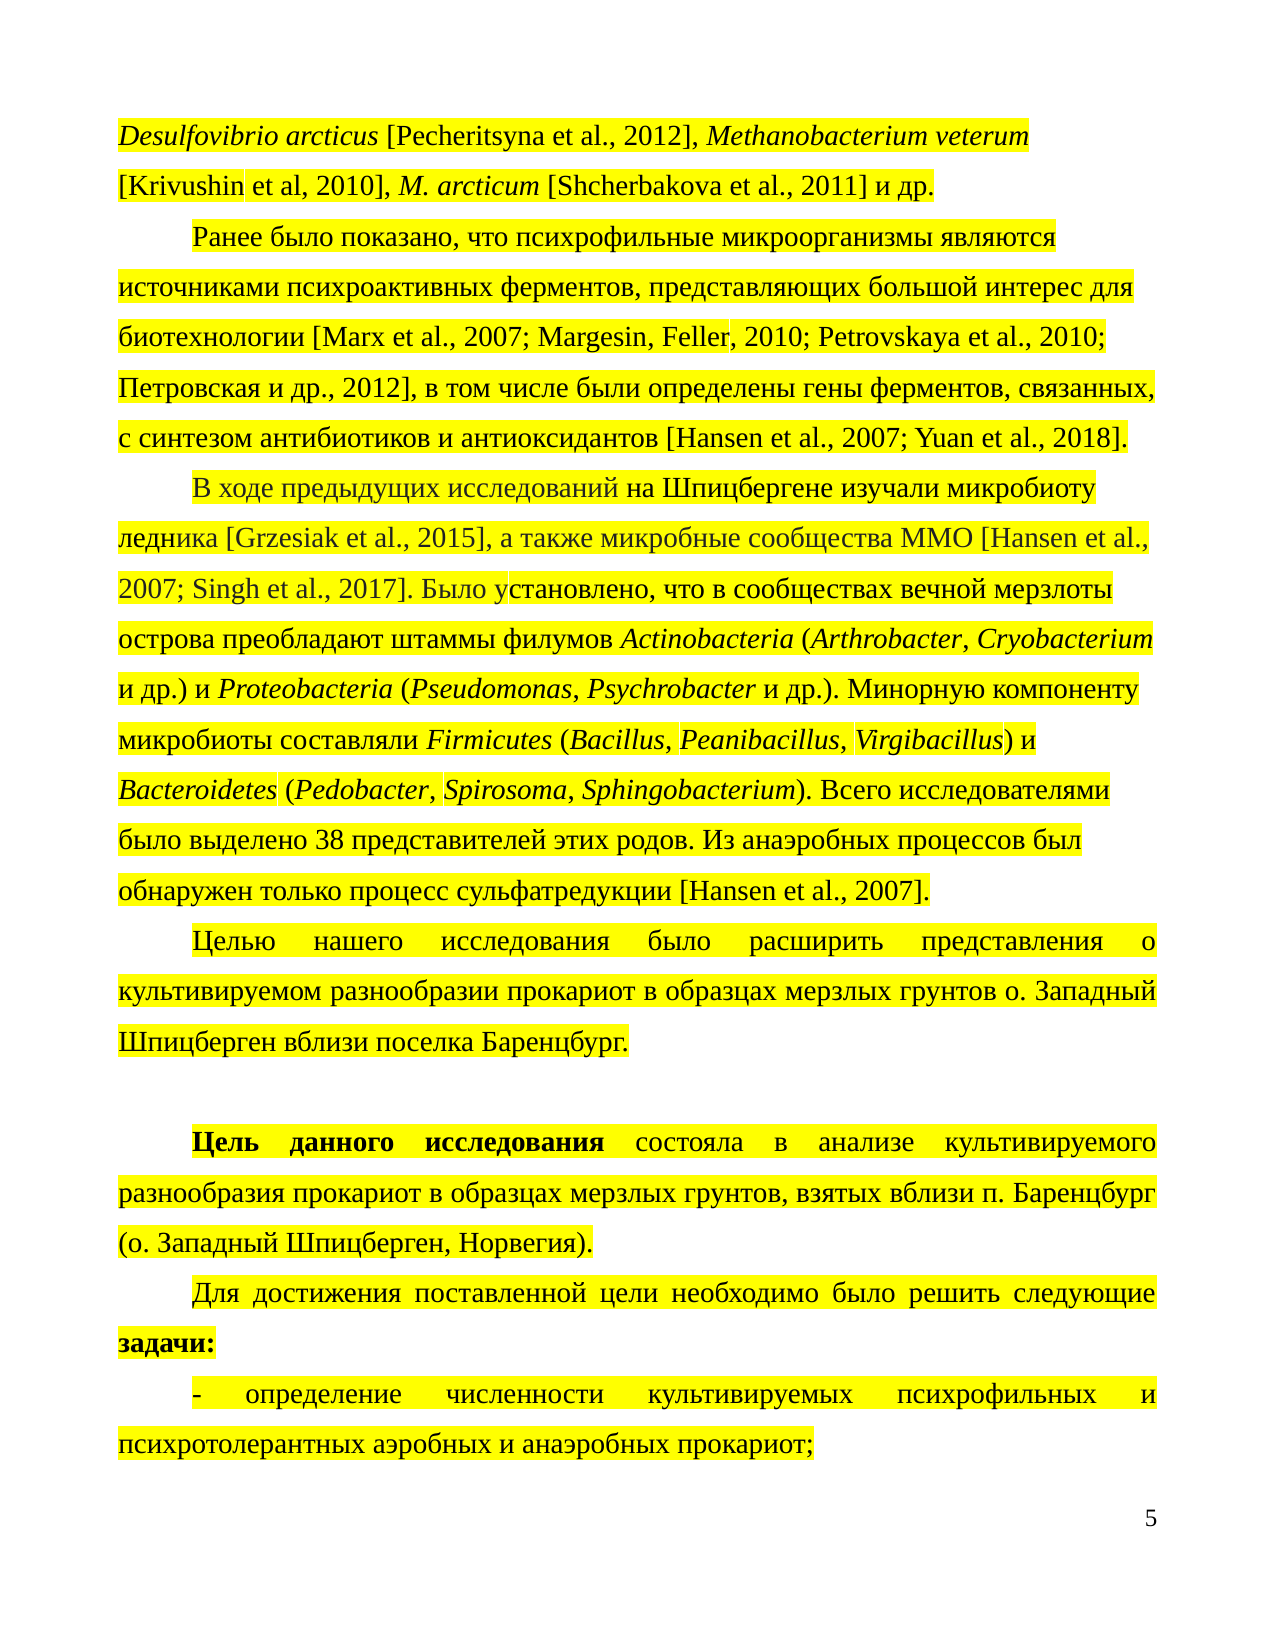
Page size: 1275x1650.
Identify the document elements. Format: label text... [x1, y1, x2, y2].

text Для достижения поставленной цели необходимо было решить следующие задачи: [118, 1275, 1157, 1359]
text Цель данного исследования состояла в анализе культивируемого разнообразия прокариот в образцах мерзлых грунтов, взятых вблизи п. Баренцбург (о. Западный Шпицберген, Норвегия). [118, 1124, 1157, 1258]
text Ранее было показано, что психрофильные микроорганизмы являются источниками психроактивных ферментов, представляющих большой интерес для биотехнологии [Marx et al., 2007; Margesin, Feller, 2010; Petrovskaya et al., 2010; Петровская и др., 2012], в том числе были определены гены ферментов, связанных, с синтезом антибиотиков и антиоксидантов [Hansen et al., 2007; Yuan et al., 2018]. [118, 219, 1157, 453]
text - определение численности культивируемых психрофильных и психротолерантных аэробных и анаэробных прокариот; [118, 1376, 1157, 1460]
text В ходе предыдущих исследований на Шпицбергене изучали микробиоту ледника [Grzesiak et al., 2015], а также микробные сообщества ММО [Hansen et al., 2007; Singh et al., 2017]. Было установлено, что в сообществах вечной мерзлоты острова преобладают штаммы филумов Actinobacteria (Arthrobacter, Cryobacterium и др.) и Proteobacteria (Pseudomonas, Psychrobacter и др.). Минорную компоненту микробиоты составляли Firmicutes (Bacillus, Peanibacillus, Virgibacillus) и Bacteroidetes (Pedobacter, Spirosoma, Sphingobacterium). Всего исследователями было выделено 38 представителей этих родов. Из анаэробных процессов был обнаружен только процесс сульфатредукции [Hansen et al., 2007]. [118, 470, 1157, 906]
text Desulfovibrio arcticus [Pecheritsyna et al., 2012], Methanobacterium veterum [Krivushin et al, 2010], M. arcticum [Shcherbakova et al., 2011] и др. [118, 118, 1157, 202]
text Целью нашего исследования было расширить представления о культивируемом разнообразии прокариот в образцах мерзлых грунтов о. Западный Шпицберген вблизи поселка Баренцбург. [118, 923, 1157, 1057]
